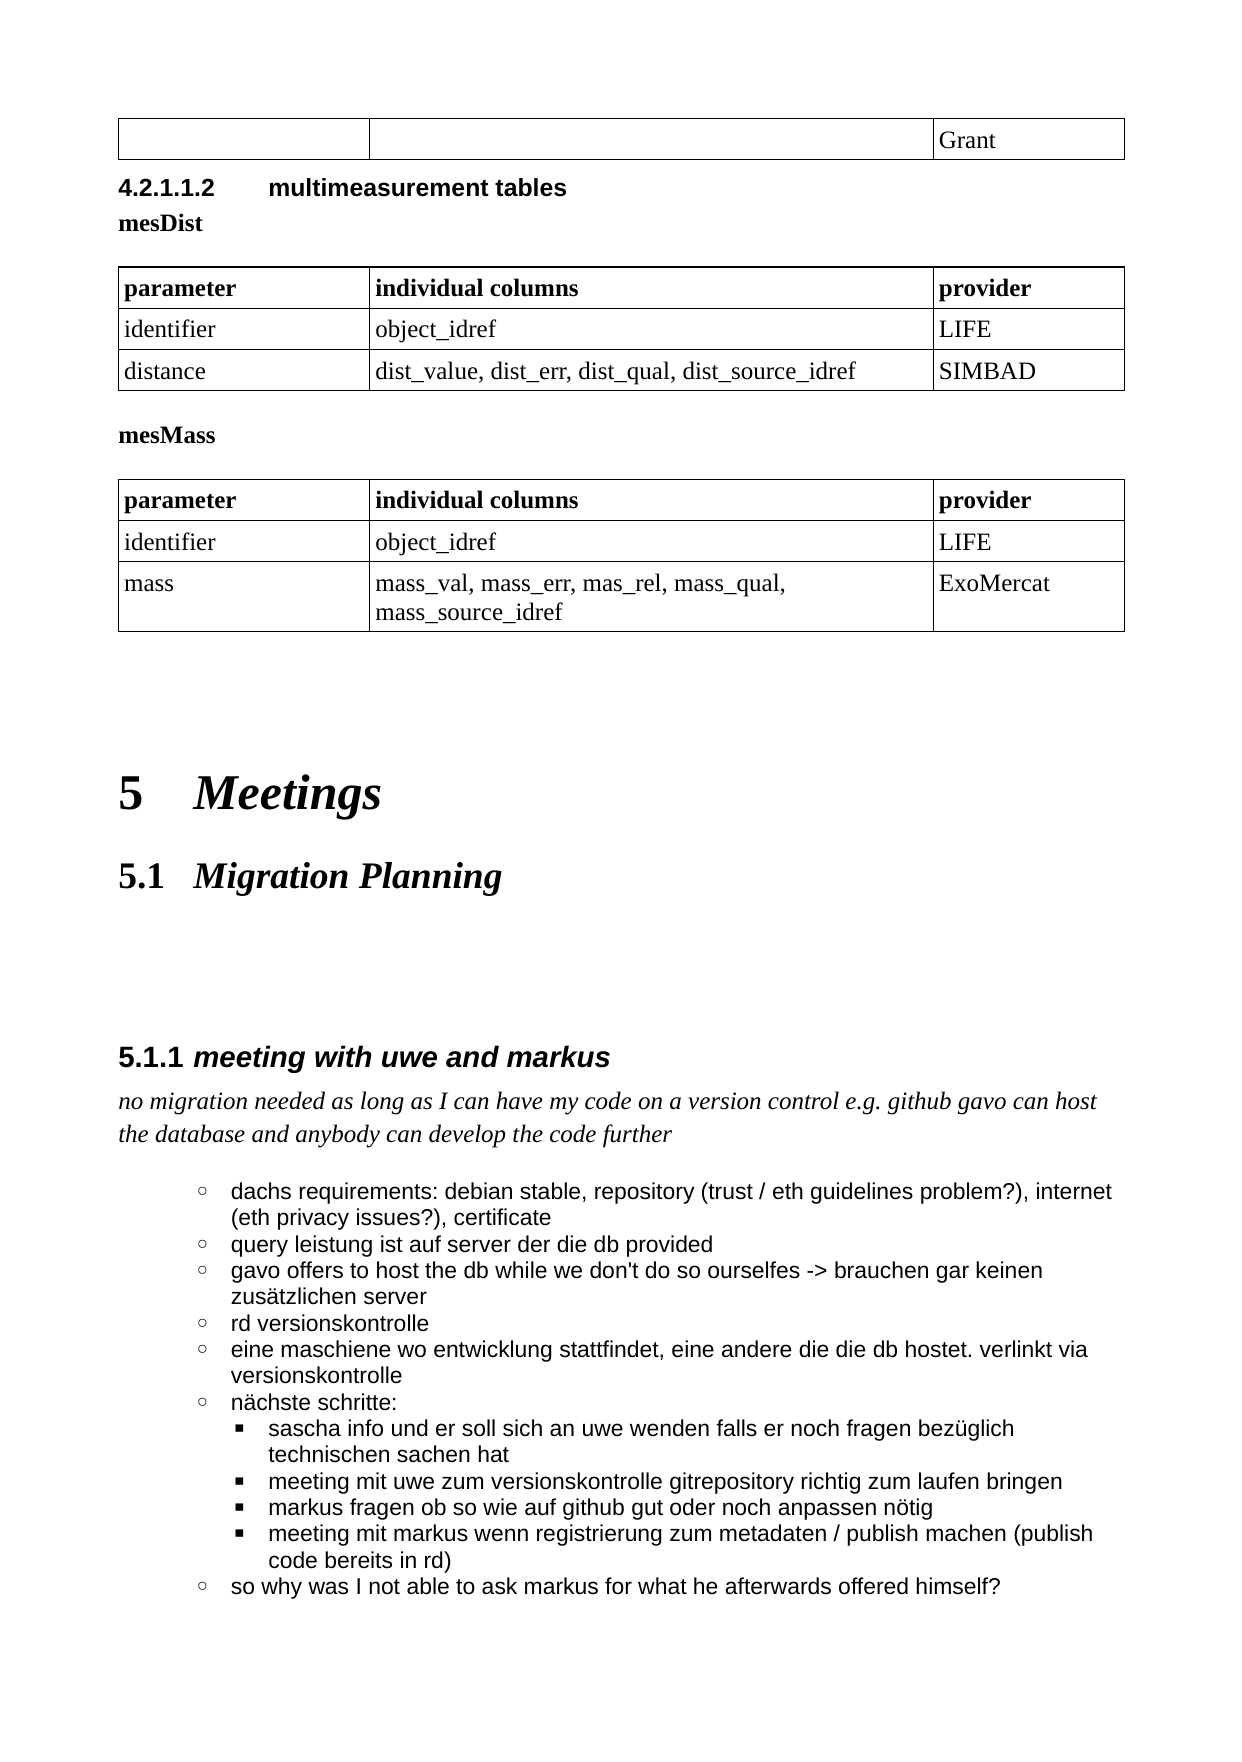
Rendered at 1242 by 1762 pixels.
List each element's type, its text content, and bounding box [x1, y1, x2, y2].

subtitle Meetings [118, 762, 1124, 820]
list query leistung ist auf server der die db provided [193, 1231, 1124, 1257]
list nächste schritte: [193, 1389, 1124, 1415]
table_header individual columns [370, 268, 933, 308]
text mesDist [118, 208, 1124, 236]
table_header parameter [119, 268, 369, 308]
table_cell [119, 119, 369, 159]
table_header individual columns [370, 480, 933, 520]
subtitle multimeasurement tables [118, 173, 1124, 201]
table_header provider [934, 480, 1124, 520]
list sascha info und er soll sich an uwe wenden falls er noch fragen bezüglich technischen sachen hat [231, 1415, 1124, 1468]
list rd versionskontrolle [193, 1309, 1124, 1336]
list meeting mit markus wenn registrierung zum metadaten / publish machen (publish code bereits in rd) [231, 1520, 1124, 1573]
list gavo offers to host the db while we don't do so ourselfes -> brauchen gar keinen zusätzlichen server [193, 1257, 1124, 1309]
table_cell mass [119, 562, 369, 631]
list so why was I not able to ask markus for what he afterwards offered himself? [193, 1573, 1124, 1599]
table_cell identifier [119, 309, 369, 349]
list eine maschiene wo entwicklung stattfindet, eine andere die die db hostet. verlinkt via versionskontrolle [193, 1336, 1124, 1389]
table_cell [370, 119, 933, 159]
table_cell distance [119, 350, 369, 390]
subtitle Migration Planning [118, 853, 1124, 896]
text mesMass [118, 420, 1124, 449]
text no migration needed as long as I can have my code on a version control e.g. github gavo can host the database and anybody can develop the code further [118, 1086, 1124, 1148]
list meeting mit uwe zum versionskontrolle gitrepository richtig zum laufen bringen [231, 1468, 1124, 1494]
list dachs requirements: debian stable, repository (trust / eth guidelines problem?), internet (eth privacy issues?), certificate [193, 1178, 1124, 1231]
table_cell dist_value, dist_err, dist_qual, dist_source_idref [370, 350, 933, 390]
subtitle meeting with uwe and markus [118, 1040, 1124, 1073]
table_cell SIMBAD [934, 350, 1124, 390]
table_cell identifier [119, 521, 369, 561]
table_cell ExoMercat [934, 562, 1124, 631]
table_cell Grant [934, 119, 1124, 159]
list markus fragen ob so wie auf github gut oder noch anpassen nötig [231, 1494, 1124, 1520]
table_header provider [934, 268, 1124, 308]
table_cell LIFE [934, 309, 1124, 349]
table_cell object_idref [370, 309, 933, 349]
table_cell object_idref [370, 521, 933, 561]
table_header parameter [119, 480, 369, 520]
table_cell LIFE [934, 521, 1124, 561]
table_cell mass_val, mass_err, mas_rel, mass_qual, mass_source_idref [370, 562, 933, 631]
